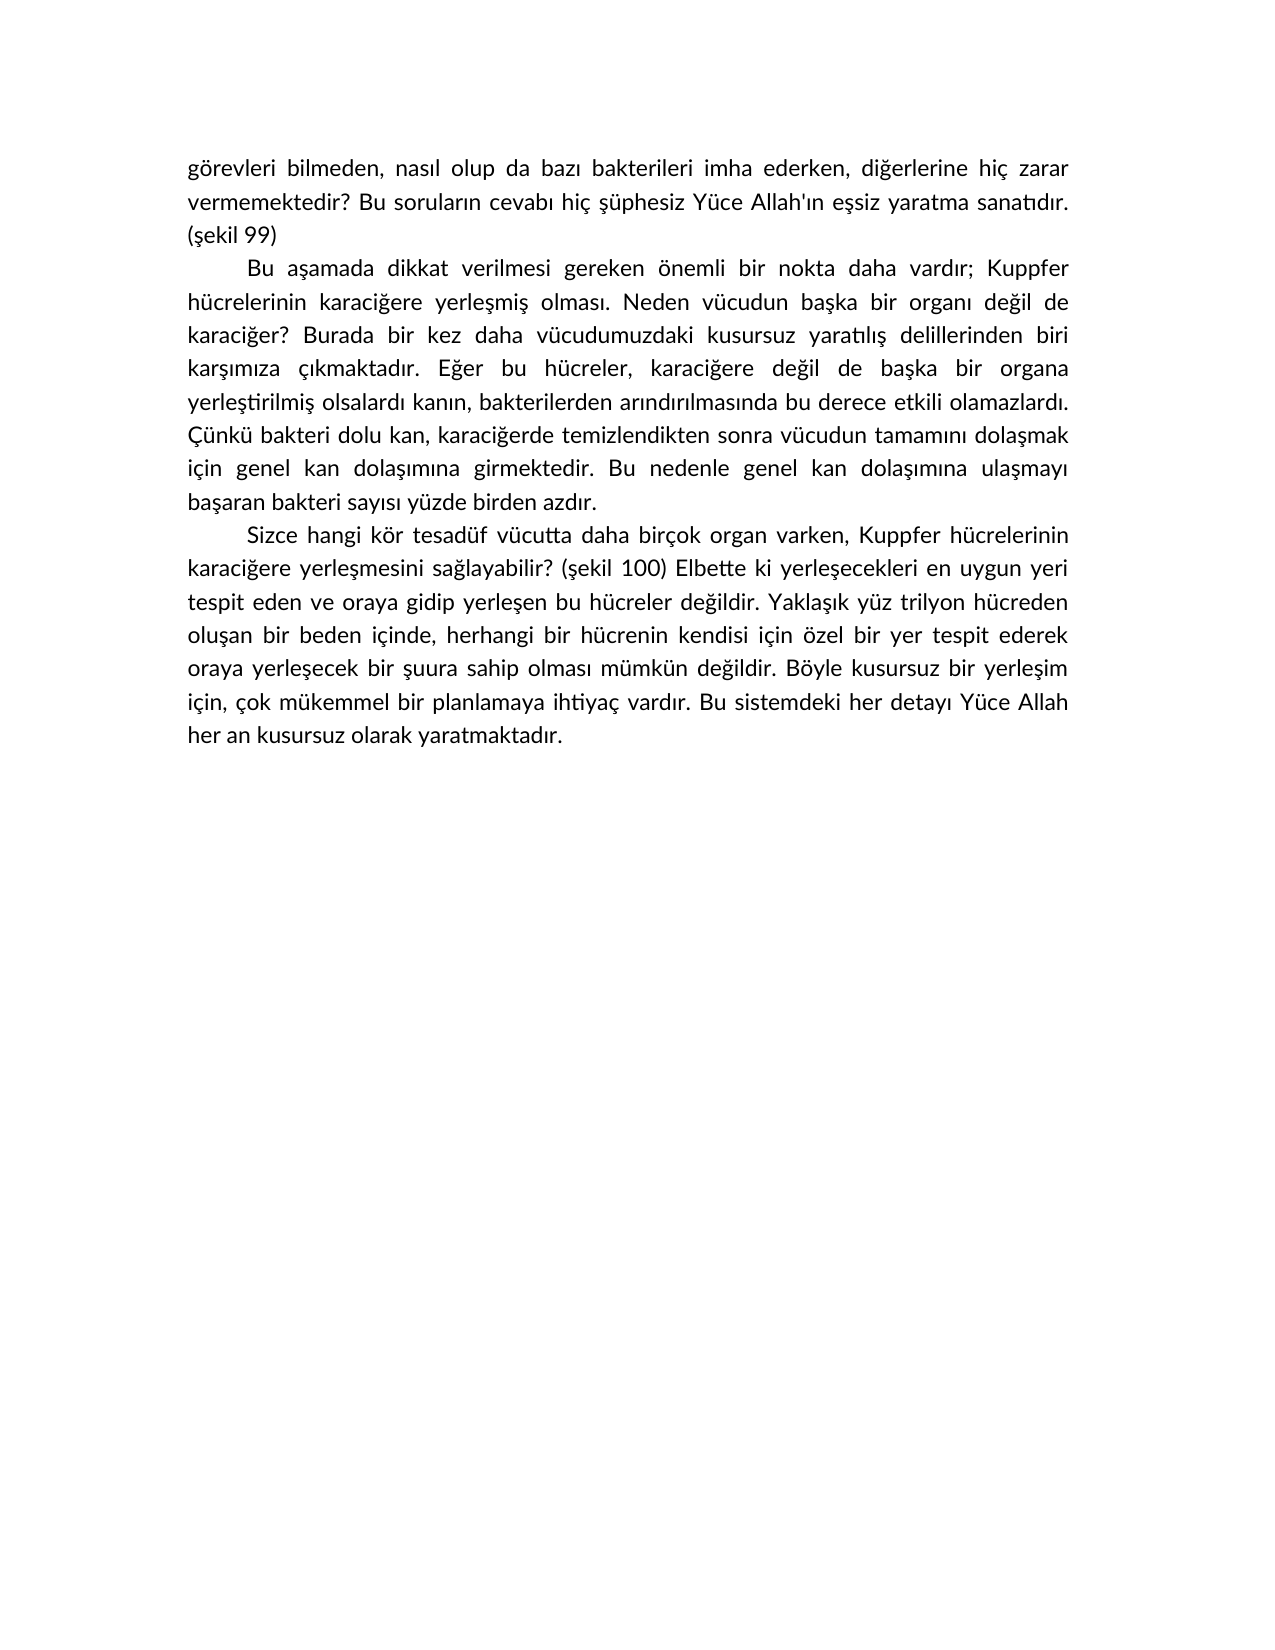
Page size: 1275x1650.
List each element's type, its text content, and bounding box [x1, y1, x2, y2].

text Bu aşamada dikkat verilmesi gereken önemli bir nokta daha vardır; Kuppfer hücrelerinin karaciğere yerleşmiş olması. Neden vücudun başka bir organı değil de karaciğer? Burada bir kez daha vücudumuzdaki kusursuz yaratılış delillerinden biri karşımıza çıkmaktadır. Eğer bu hücreler, karaciğere değil de başka bir organa yerleştirilmiş olsalardı kanın, bakterilerden arındırılmasında bu derece etkili olamazlardı. Çünkü bakteri dolu kan, karaciğerde temizlendikten sonra vücudun tamamını dolaşmak için genel kan dolaşımına girmektedir. Bu nedenle genel kan dolaşımına ulaşmayı başaran bakteri sayısı yüzde birden azdır. [187, 250, 1070, 517]
text görevleri bilmeden, nasıl olup da bazı bakterileri imha ederken, diğerlerine hiç zarar vermemektedir? Bu soruların cevabı hiç şüphesiz Yüce Allah'ın eşsiz yaratma sanatıdır. (şekil 99) [187, 150, 1070, 250]
text Sizce hangi kör tesadüf vücutta daha birçok organ varken, Kuppfer hücrelerinin karaciğere yerleşmesini sağlayabilir? (şekil 100) Elbette ki yerleşecekleri en uygun yeri tespit eden ve oraya gidip yerleşen bu hücreler değildir. Yaklaşık yüz trilyon hücreden oluşan bir beden içinde, herhangi bir hücrenin kendisi için özel bir yer tespit ederek oraya yerleşecek bir şuura sahip olması mümkün değildir. Böyle kusursuz bir yerleşim için, çok mükemmel bir planlamaya ihtiyaç vardır. Bu sistemdeki her detayı Yüce Allah her an kusursuz olarak yaratmaktadır. [187, 517, 1070, 750]
